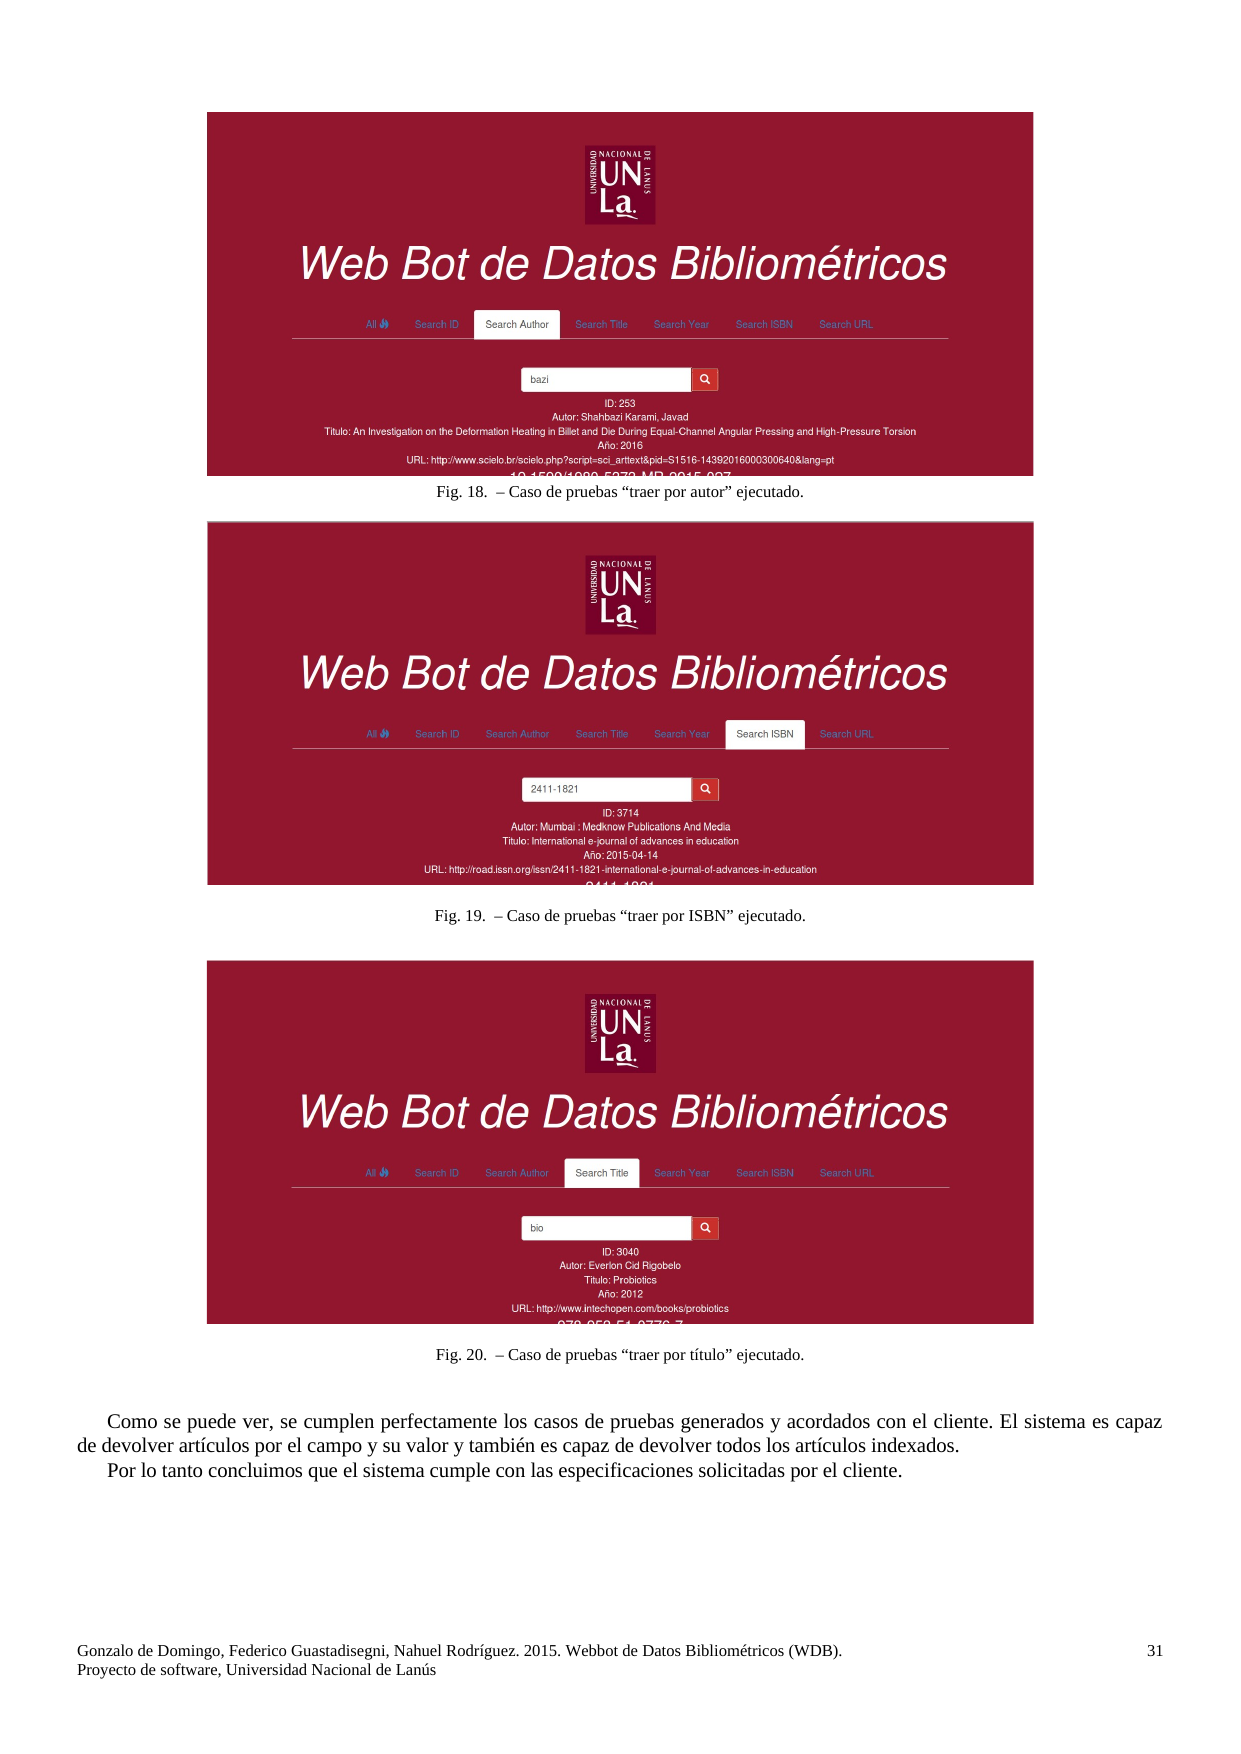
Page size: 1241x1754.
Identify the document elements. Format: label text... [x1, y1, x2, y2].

list – Caso de pruebas “traer por ISBN” ejecutado. [77, 905, 1163, 924]
text Por lo tanto concluimos que el sistema cumple con las especificaciones solicitadas por el cliente. [77, 1458, 1163, 1482]
text Como se puede ver, se cumplen perfectamente los casos de pruebas generados y acordados con el cliente. El sistema es capaz de devolver artículos por el campo y su valor y también es capaz de devolver todos los artículos indexados. [77, 1409, 1163, 1457]
picture [206, 521, 1034, 885]
picture [206, 112, 1034, 476]
list – Caso de pruebas “traer por autor” ejecutado. [77, 481, 1163, 501]
list – Caso de pruebas “traer por título” ejecutado. [77, 1344, 1163, 1363]
picture [206, 960, 1034, 1324]
